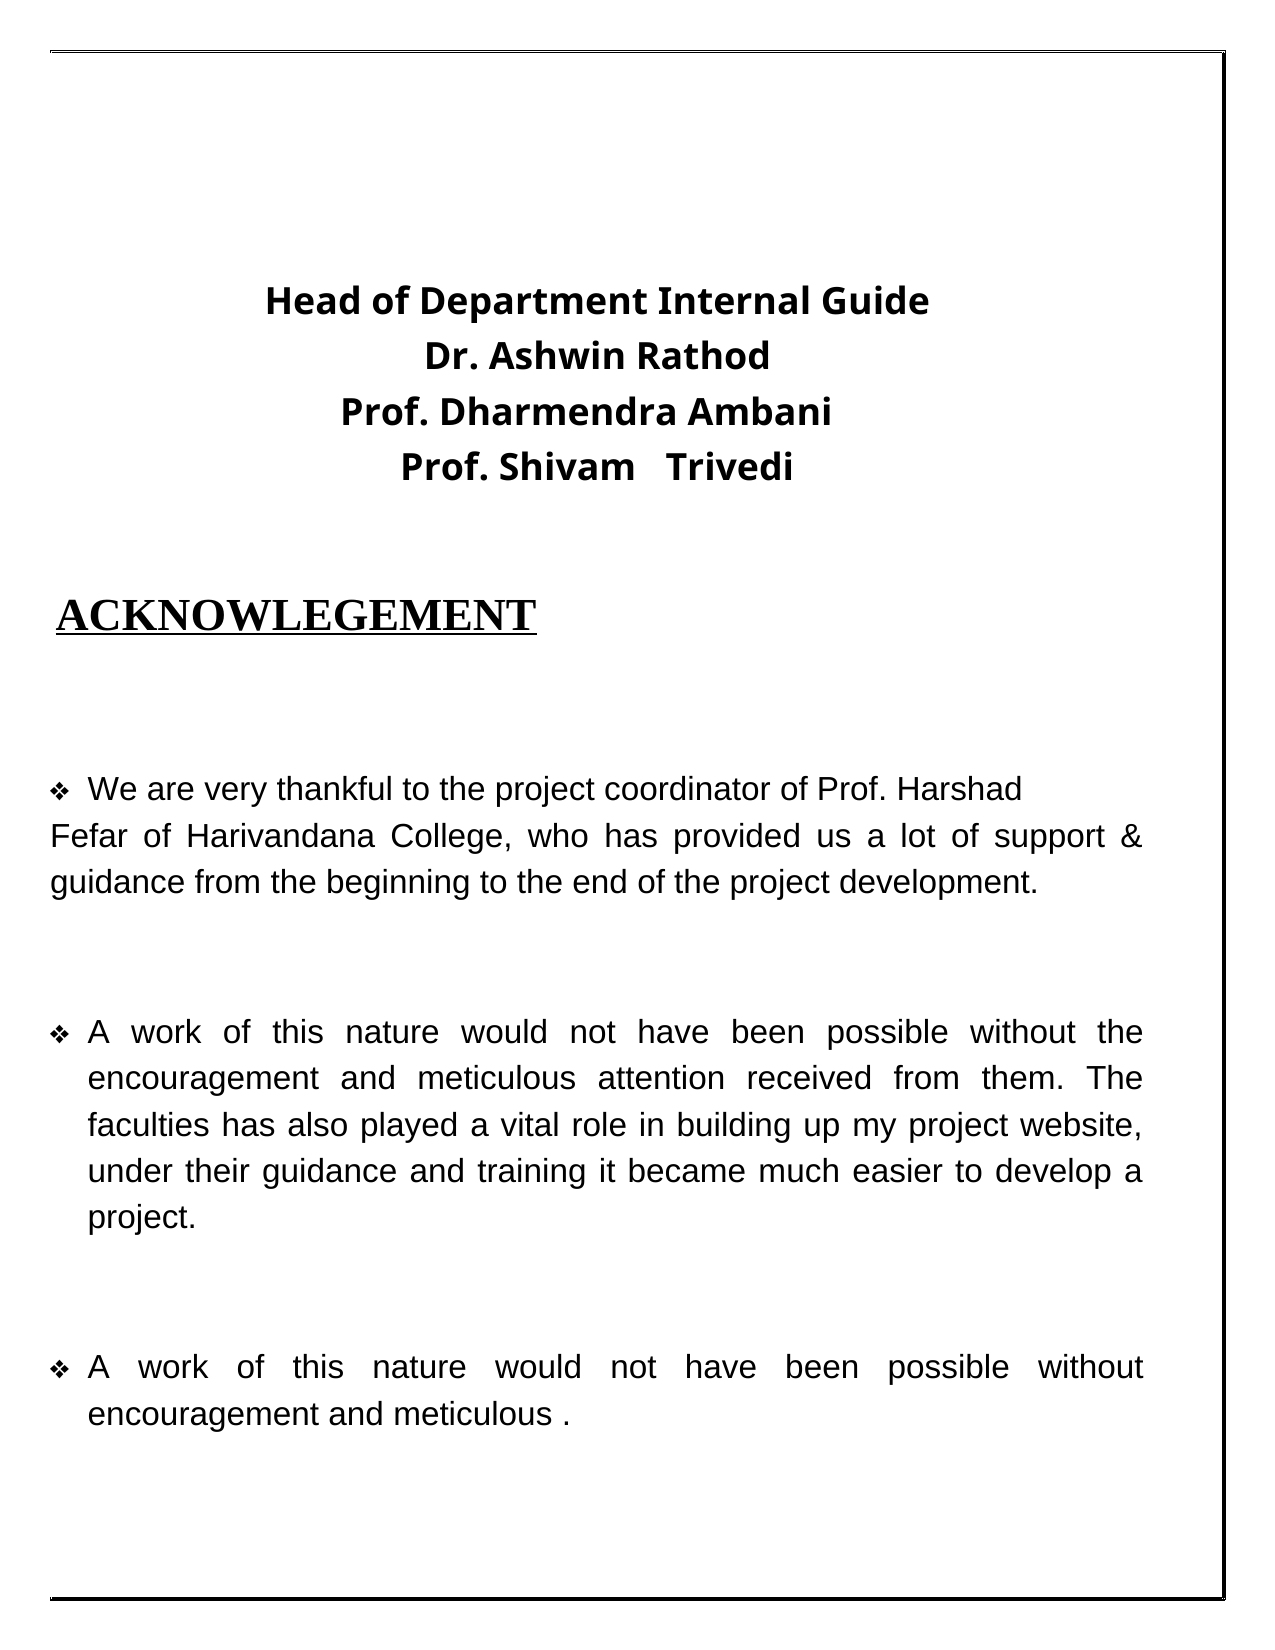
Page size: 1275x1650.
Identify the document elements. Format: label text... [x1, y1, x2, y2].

list We are very thankful to the project coordinator of Prof. Harshad [50, 769, 1144, 807]
list A work of this nature would not have been possible without encouragement and meticulous . [50, 1347, 1144, 1432]
list A work of this nature would not have been possible without the encouragement and meticulous attention received from them. The faculties has also played a vital role in building up my project website, under their guidance and training it became much easier to develop a project. [50, 1012, 1144, 1236]
text Prof. Shivam Trivedi [50, 440, 1144, 491]
text Fefar of Harivandana College, who has provided us a lot of support & guidance from the beginning to the end of the project development. [50, 816, 1144, 901]
text Dr. Ashwin Rathod [50, 330, 1144, 381]
text Prof. Dharmendra Ambani [50, 385, 1144, 436]
text Head of Department Internal Guide [50, 274, 1144, 326]
text ACKNOWLEGEMENT [39, 592, 988, 639]
